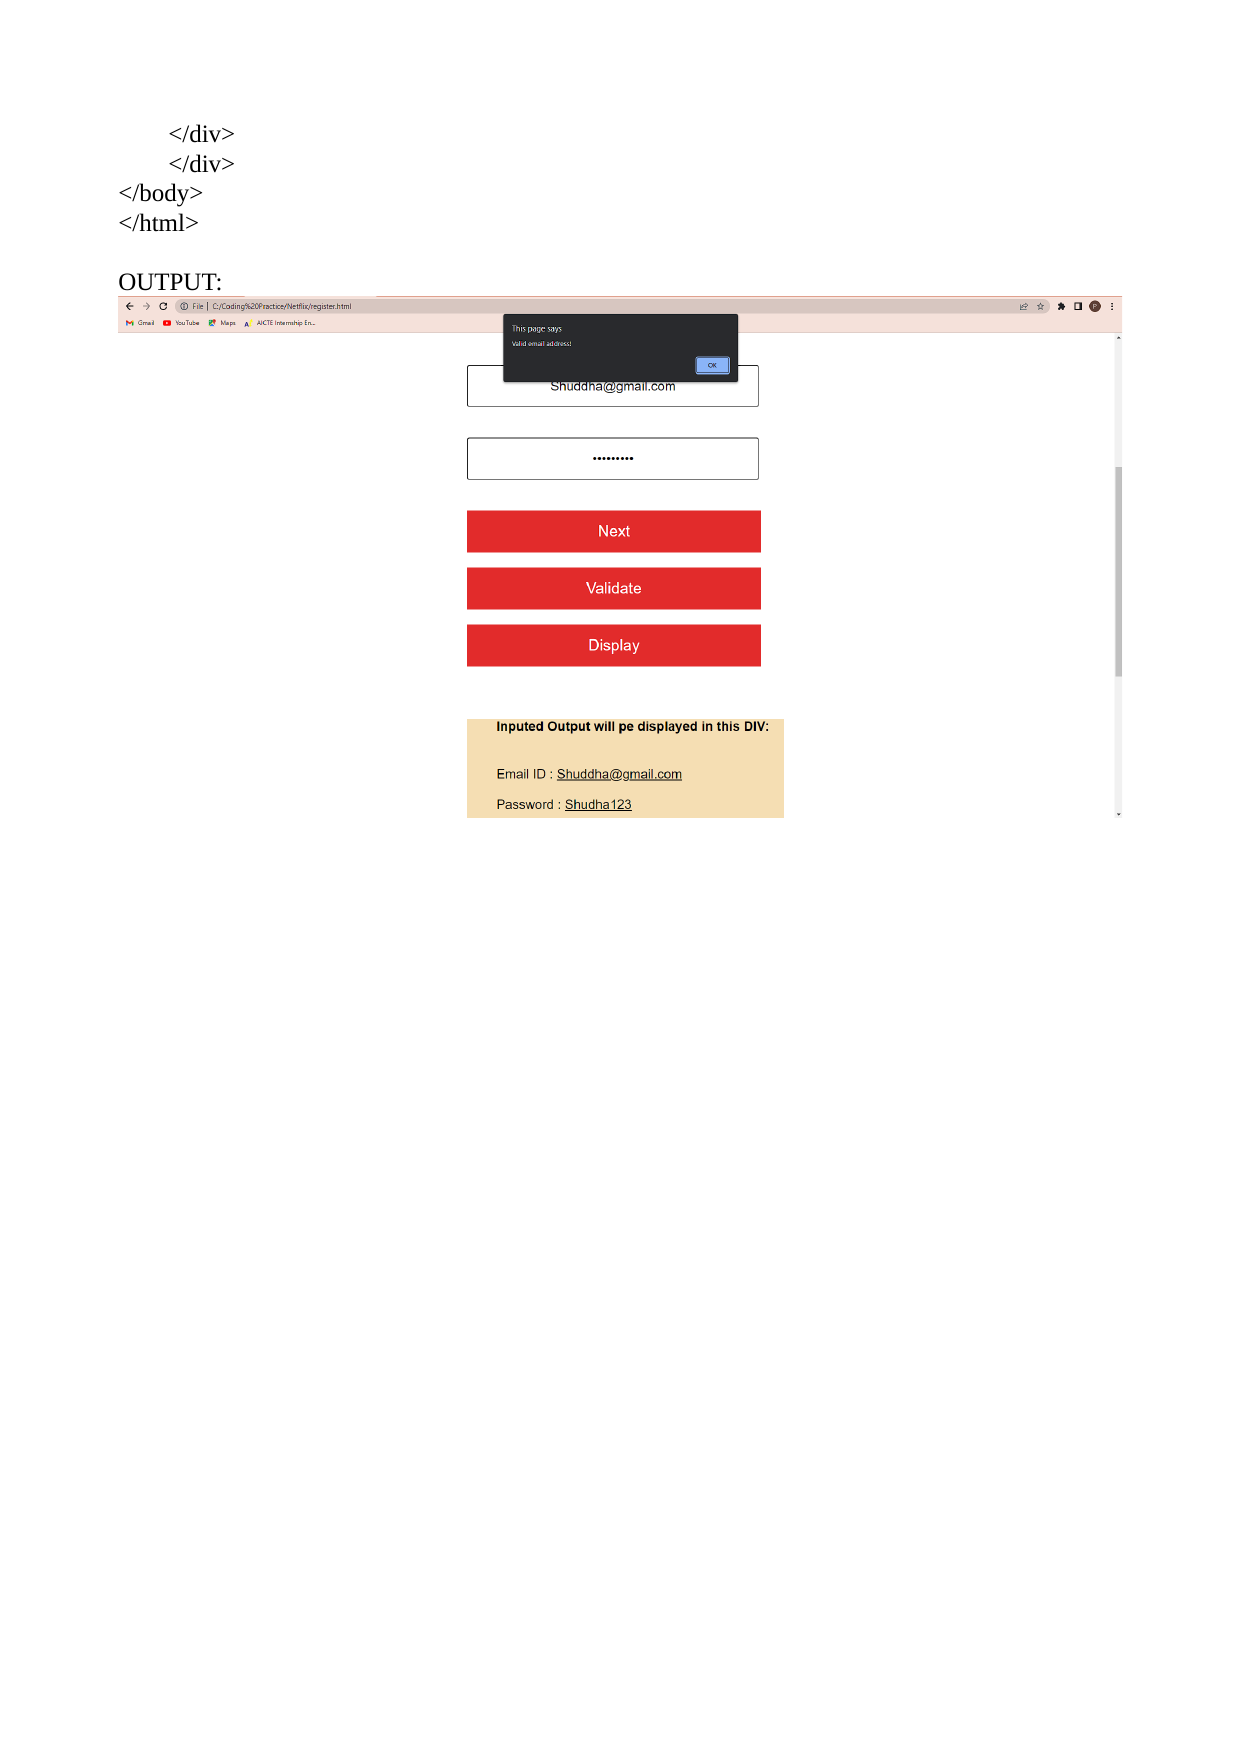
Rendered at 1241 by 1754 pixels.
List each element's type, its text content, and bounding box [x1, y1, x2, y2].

text </html> [118, 207, 1122, 237]
picture [118, 296, 1123, 818]
text </div> [118, 118, 1122, 148]
text </body> [118, 177, 1122, 207]
text OUTPUT: [118, 267, 1122, 296]
text </div> [118, 148, 1122, 177]
